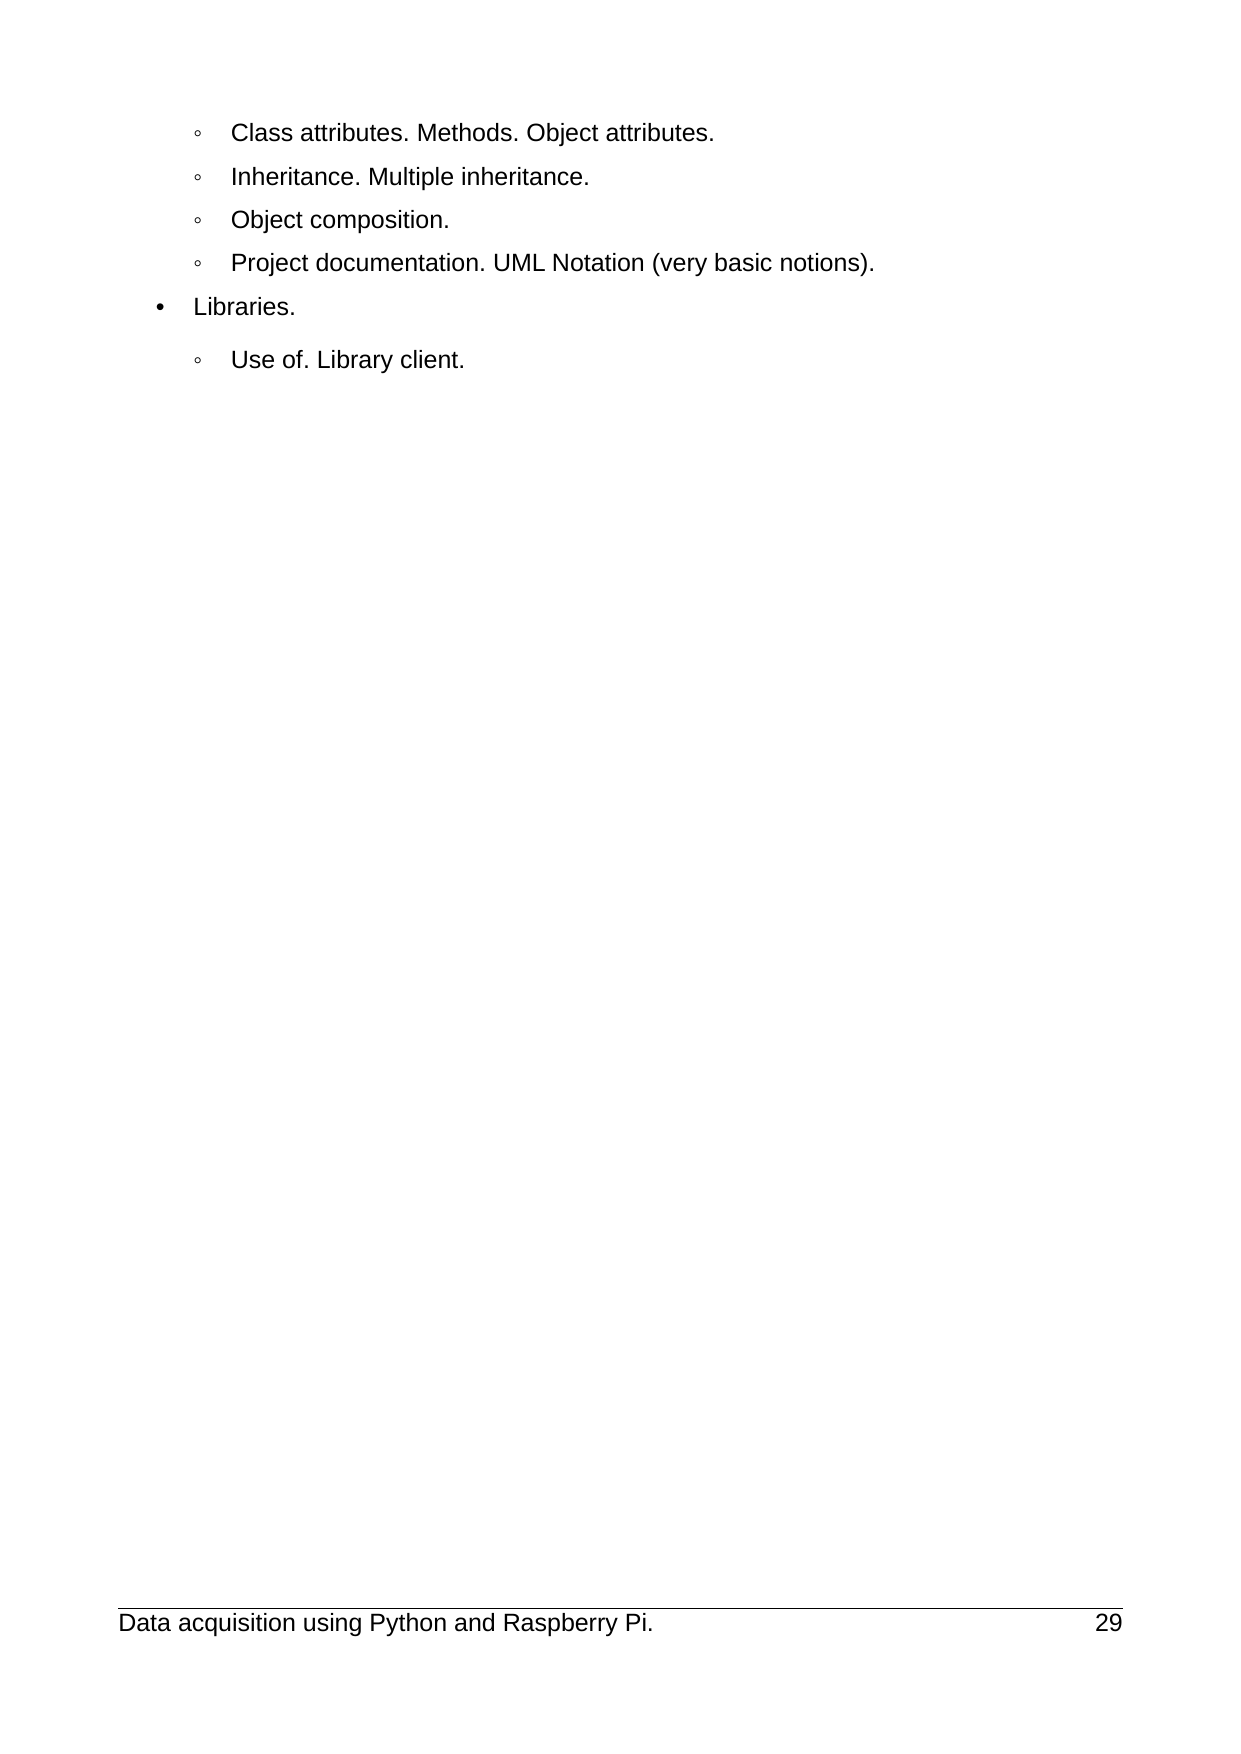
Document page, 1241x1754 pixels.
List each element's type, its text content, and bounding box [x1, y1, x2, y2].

list Class attributes. Methods. Object attributes. [193, 118, 1122, 147]
list Use of. Library client. [193, 345, 1122, 374]
list Inheritance. Multiple inheritance. [193, 161, 1122, 190]
list Object composition. [193, 205, 1122, 233]
list Libraries. [156, 291, 1122, 320]
list Project documentation. UML Notation (very basic notions). [193, 248, 1122, 277]
